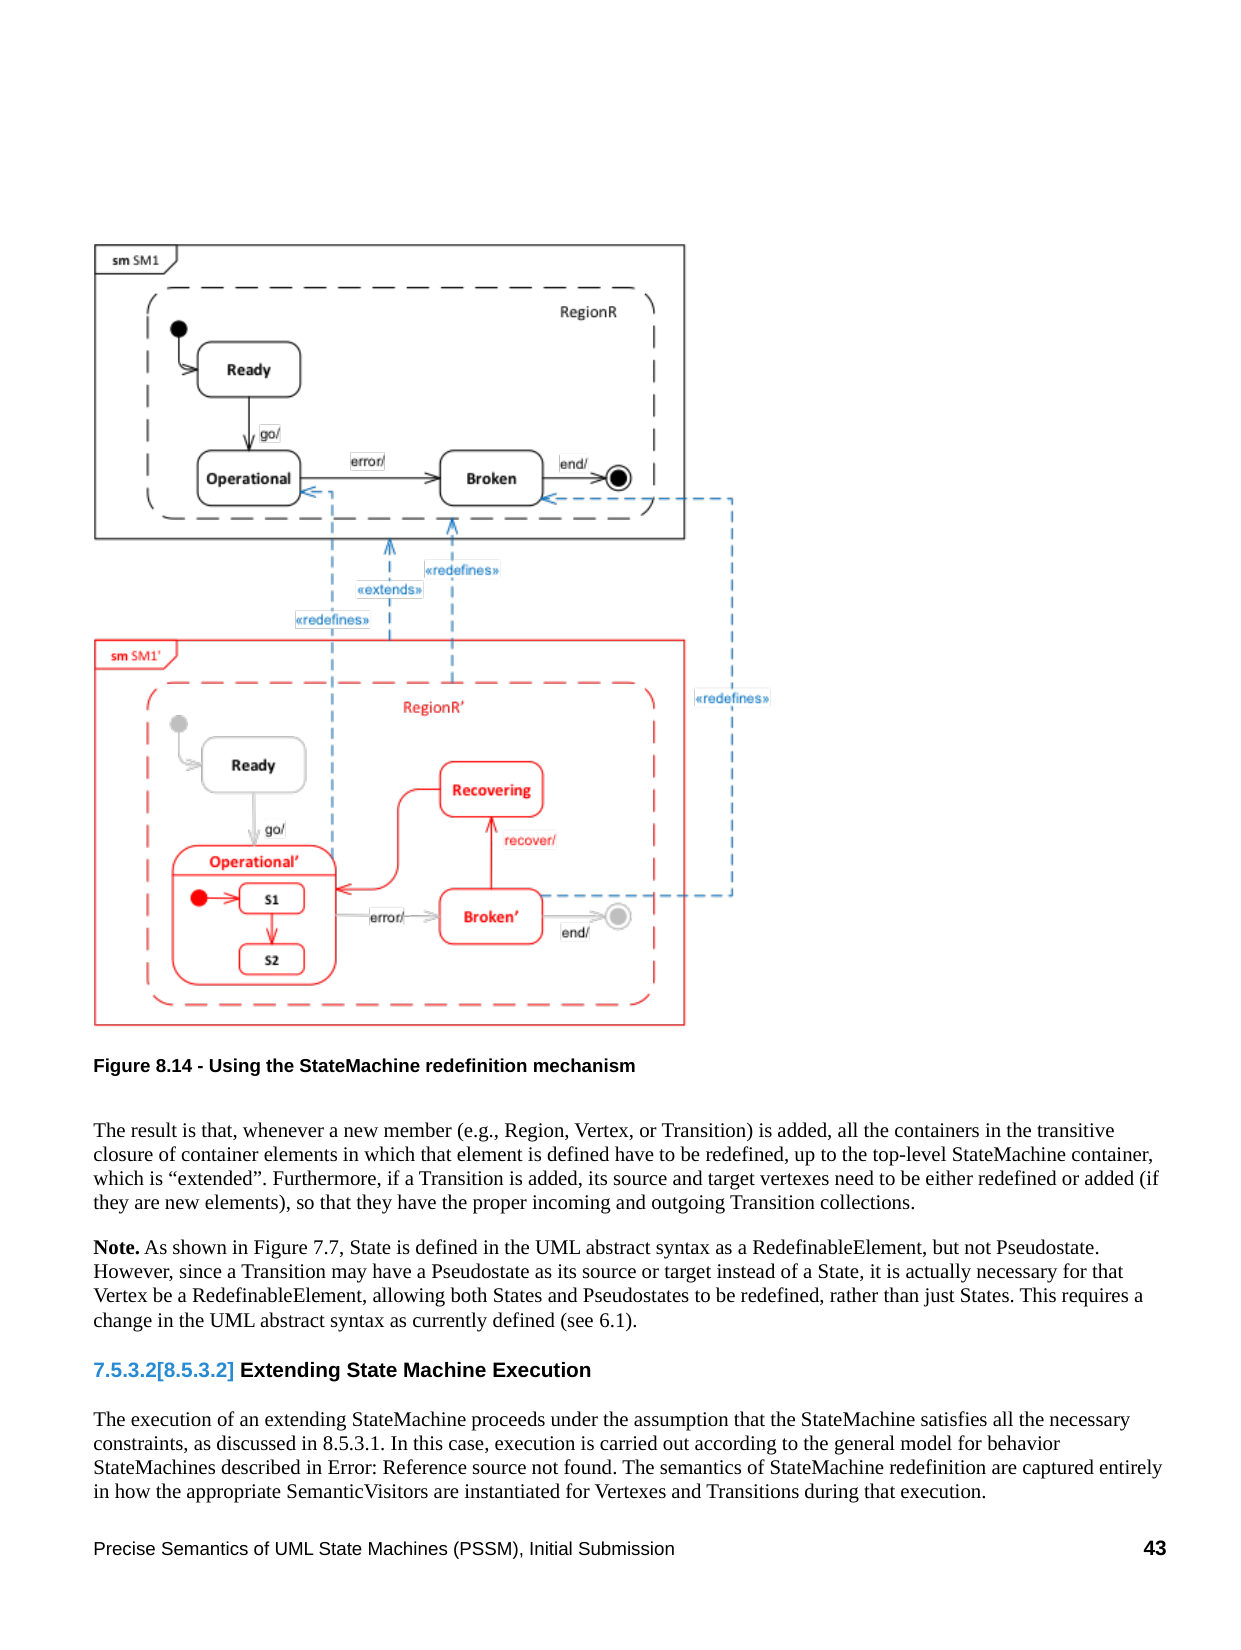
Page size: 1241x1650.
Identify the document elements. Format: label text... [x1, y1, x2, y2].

text Figure 8.14 - Using the StateMachine redefinition mechanism [93, 1052, 780, 1076]
text Note. As shown in Figure 7.7, State is defined in the UML abstract syntax as a RedefinableElement, but not Pseudostate. However, since a Transition may have a Pseudostate as its source or target instead of a State, it is actually necessary for that Vertex be a RedefinableElement, allowing both States and Pseudostates to be redefined, rather than just States. This requires a change in the UML abstract syntax as currently defined (see 6.1). [93, 1235, 1164, 1332]
text The result is that, whenever a new member (e.g., Region, Vertex, or Transition) is added, all the containers in the transitive closure of container elements in which that element is defined have to be redefined, up to the top-level StateMachine container, which is “extended”. Furthermore, if a Transition is added, its source and target vertexes need to be either redefined or added (if they are new elements), so that they have the proper incoming and outgoing Transition collections. [93, 1118, 1164, 1214]
text The execution of an extending StateMachine proceeds under the assumption that the StateMachine satisfies all the necessary constraints, as discussed in 8.5.3.1. In this case, execution is carried out according to the general model for behavior StateMachines described in Error: Reference source not found. The semantics of StateMachine redefinition are captured entirely in how the appropriate SemanticVisitors are instantiated for Vertexes and Transitions during that execution. [93, 1407, 1164, 1503]
picture [93, 243, 780, 1052]
subtitle Extending State Machine Execution [93, 1357, 1164, 1382]
